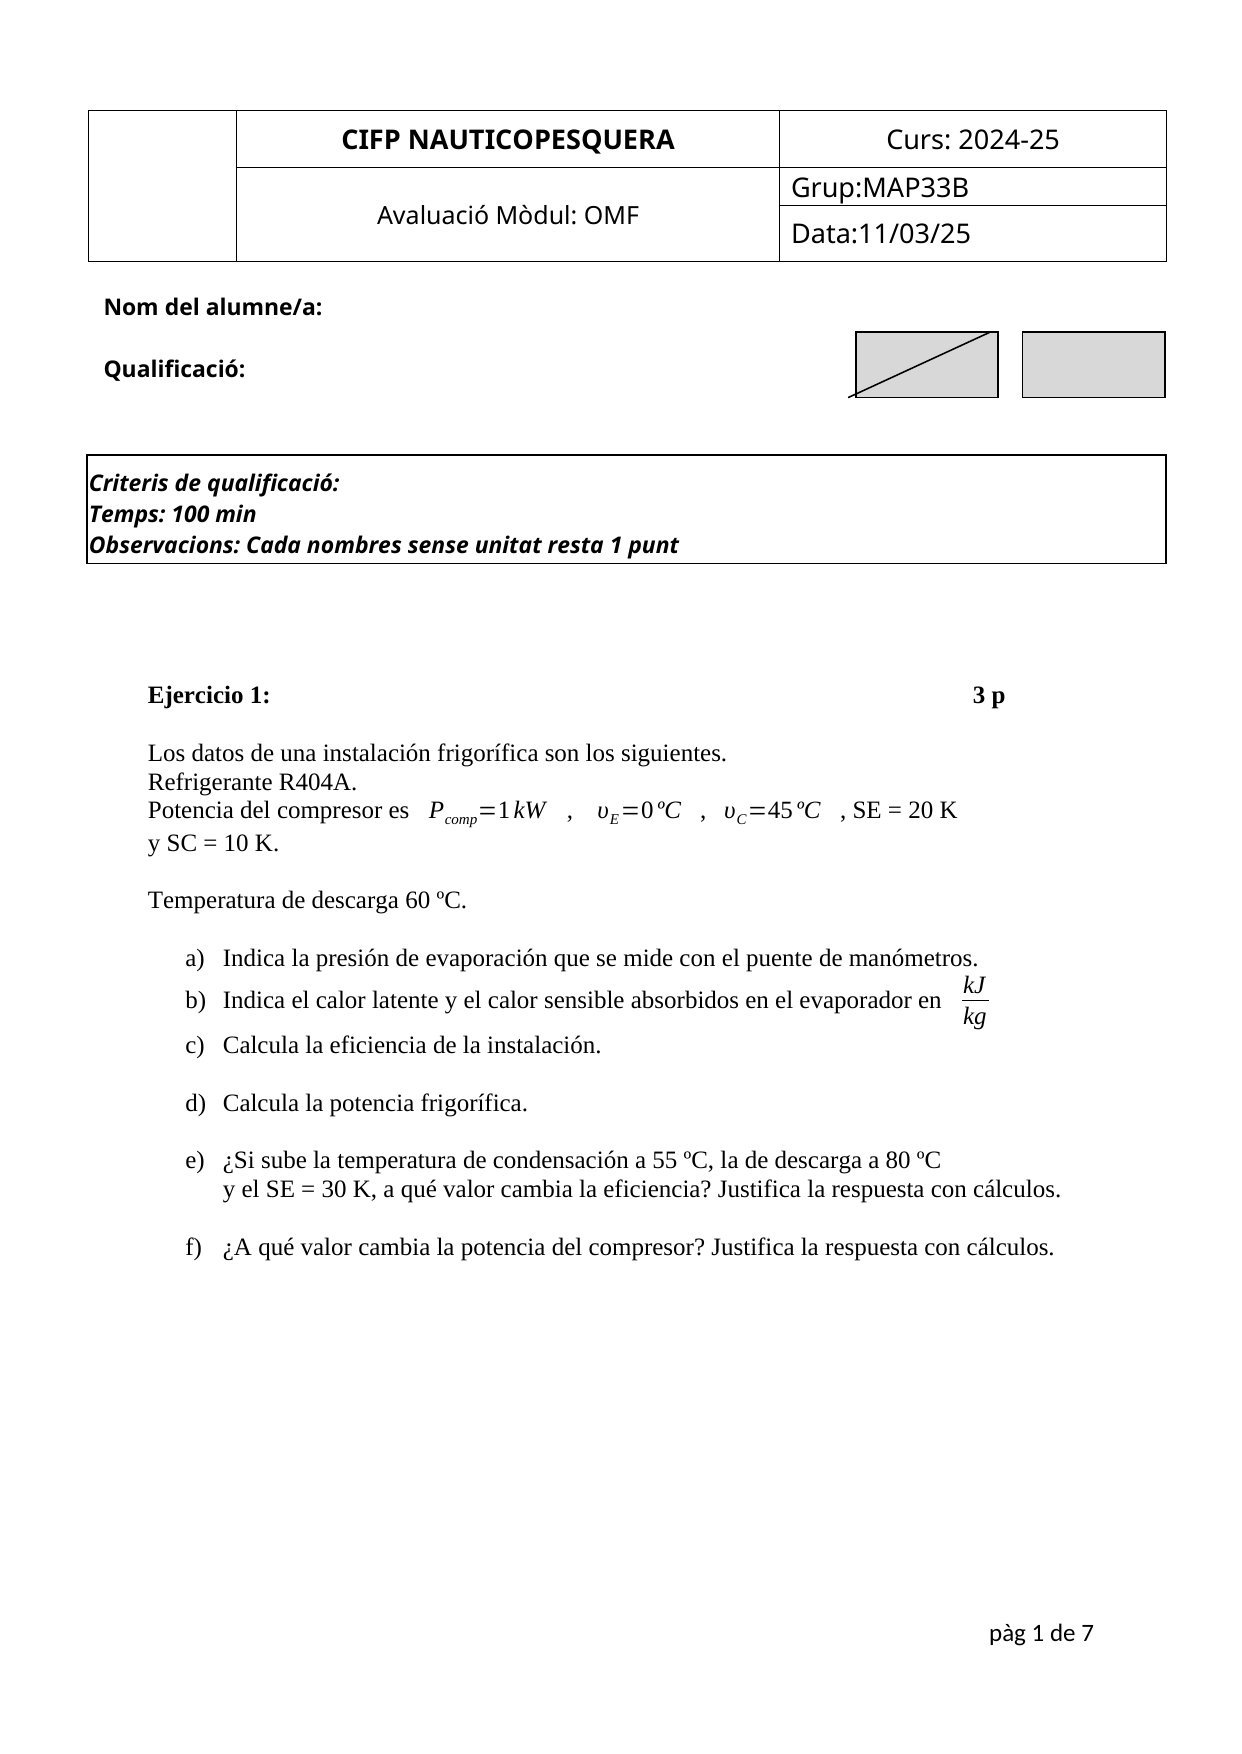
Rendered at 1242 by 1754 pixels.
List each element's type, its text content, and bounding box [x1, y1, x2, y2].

text Temps: 100 min [89, 498, 1094, 529]
text Criteris de qualificació: [89, 467, 1094, 498]
list Calcula la eficiencia de la instalación. [185, 1031, 1094, 1059]
text Ejercicio 1: 3 p [148, 680, 1094, 709]
list Indica la presión de evaporación que se mide con el puente de manómetros. [185, 943, 1094, 972]
text Temperatura de descarga 60 ºC. [148, 885, 1094, 914]
text Potencia del compresor es, ,, SE = 20 K [148, 795, 1094, 828]
text Los datos de una instalación frigorífica son los siguientes. [148, 738, 1094, 767]
text [999, 353, 1022, 384]
text Qualificació: [103, 353, 855, 384]
list ¿Si sube la temperatura de condensación a 55 ºC, la de descarga a 80 ºC [185, 1146, 1094, 1174]
list ¿A qué valor cambia la potencia del compresor? Justifica la respuesta con cálculos. [185, 1232, 1094, 1261]
list Indica el calor latente y el calor sensible absorbidos en el evaporador en [185, 972, 1094, 1031]
text Refrigerante R404A. [148, 767, 1094, 795]
text Observacions: Cada nombres sense unitat resta 1 punt [89, 529, 1094, 560]
text y SC = 10 K. [148, 828, 1094, 857]
list y el SE = 30 K, a qué valor cambia la eficiencia? Justifica la respuesta con cálculos. [185, 1174, 1094, 1203]
list Calcula la potencia frigorífica. [185, 1088, 1094, 1117]
text Nom del alumne/a: [103, 290, 1094, 322]
